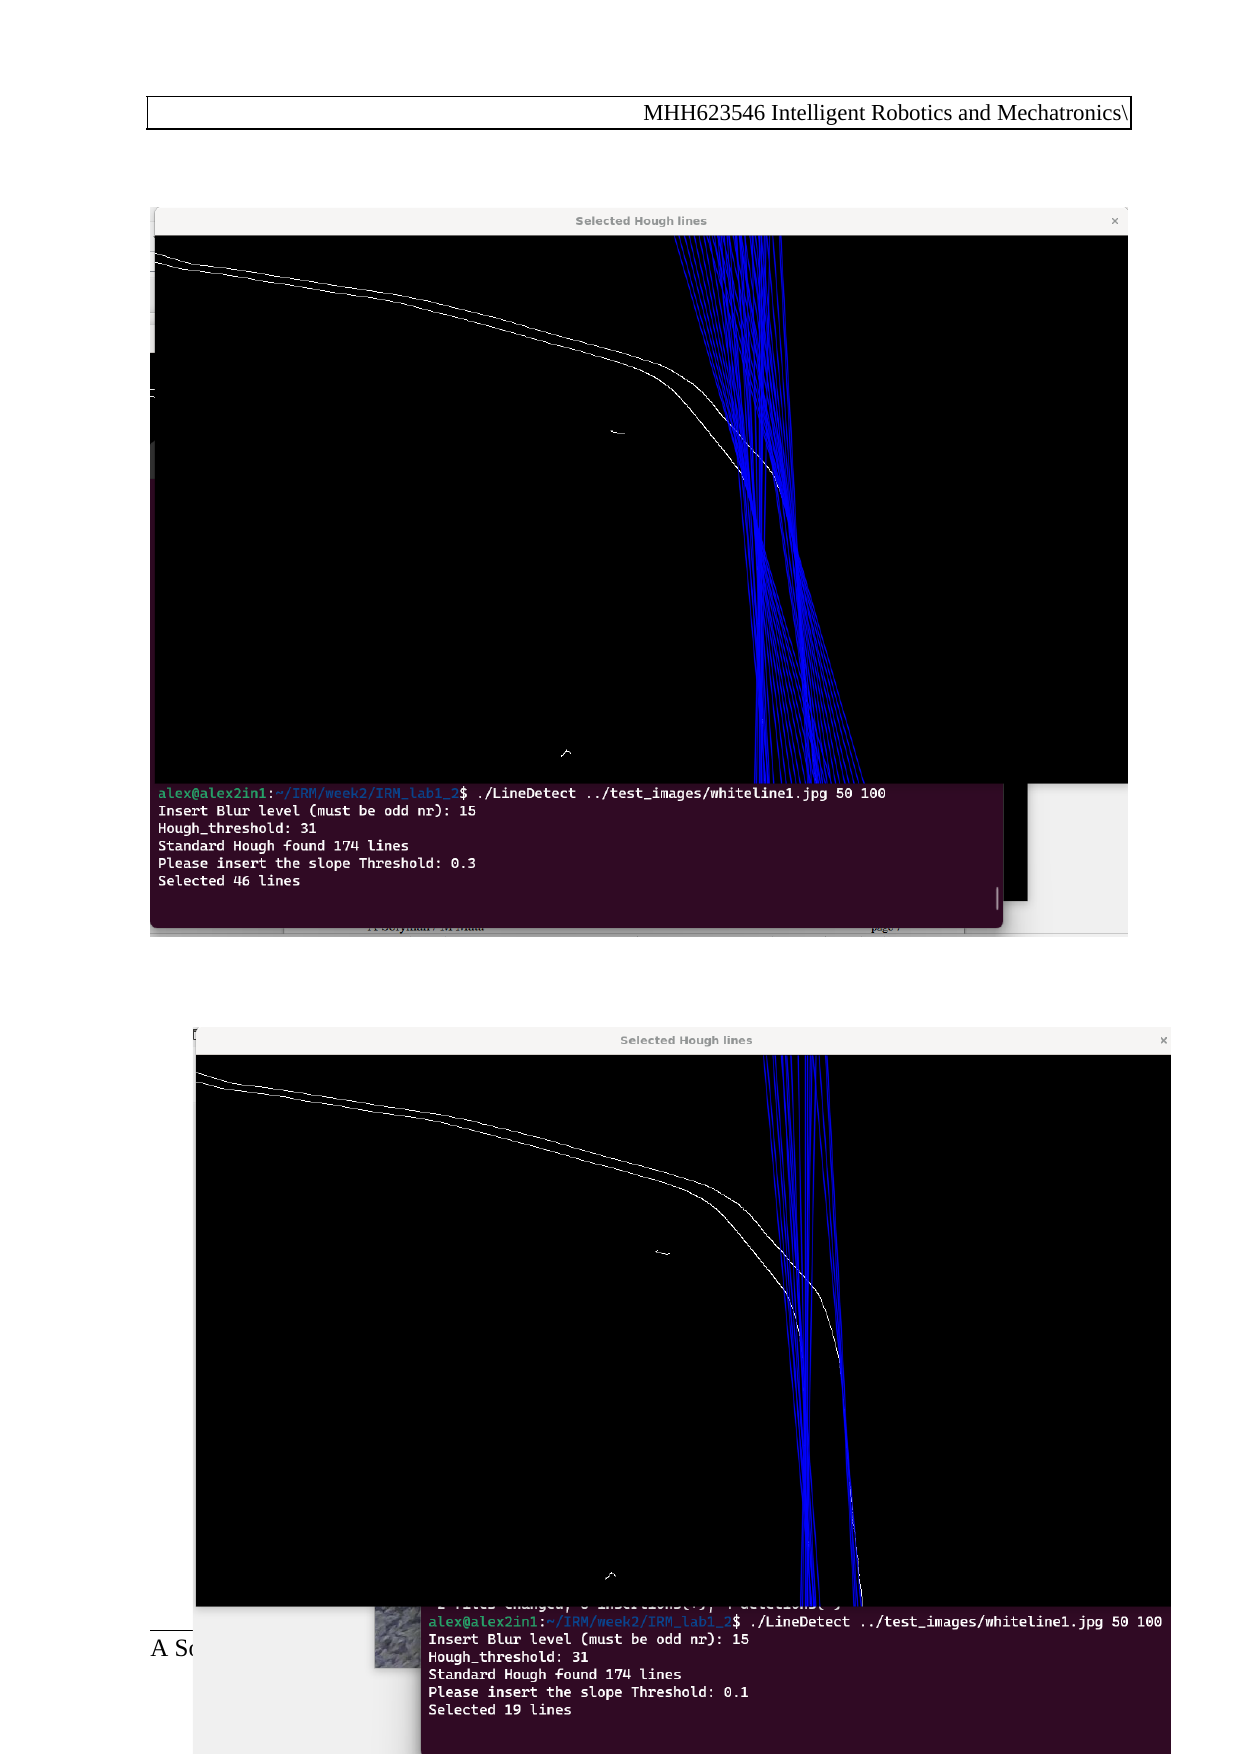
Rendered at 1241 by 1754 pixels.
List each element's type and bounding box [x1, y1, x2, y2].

picture [192, 1027, 1171, 1754]
picture [150, 207, 1128, 937]
